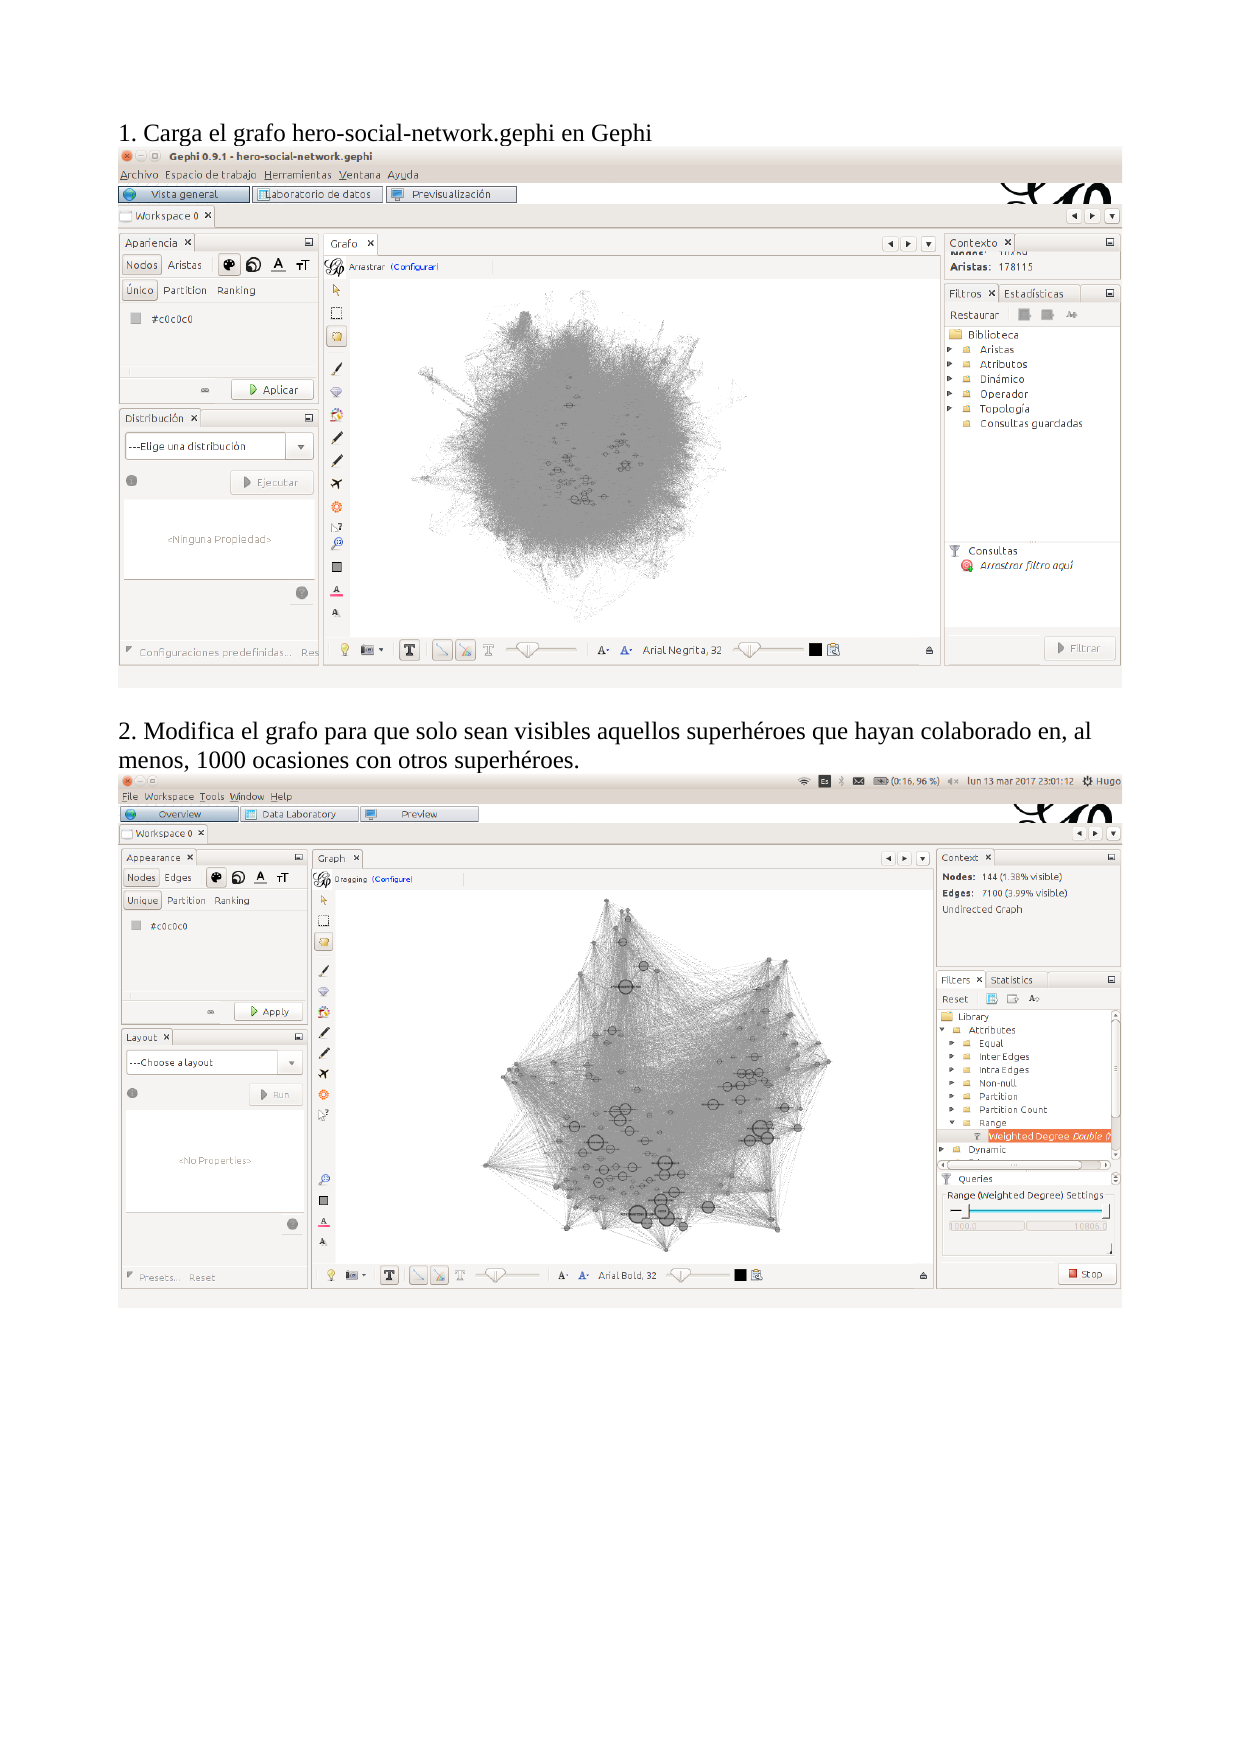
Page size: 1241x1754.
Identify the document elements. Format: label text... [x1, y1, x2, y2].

text 2. Modifica el grafo para que solo sean visibles aquellos superhéroes que hayan colaborado en, al menos, 1000 ocasiones con otros superhéroes. [118, 716, 1122, 773]
picture [118, 146, 1123, 688]
text 1. Carga el grafo hero-social-network.gephi en Gephi [118, 118, 1122, 146]
picture [118, 773, 1123, 1308]
